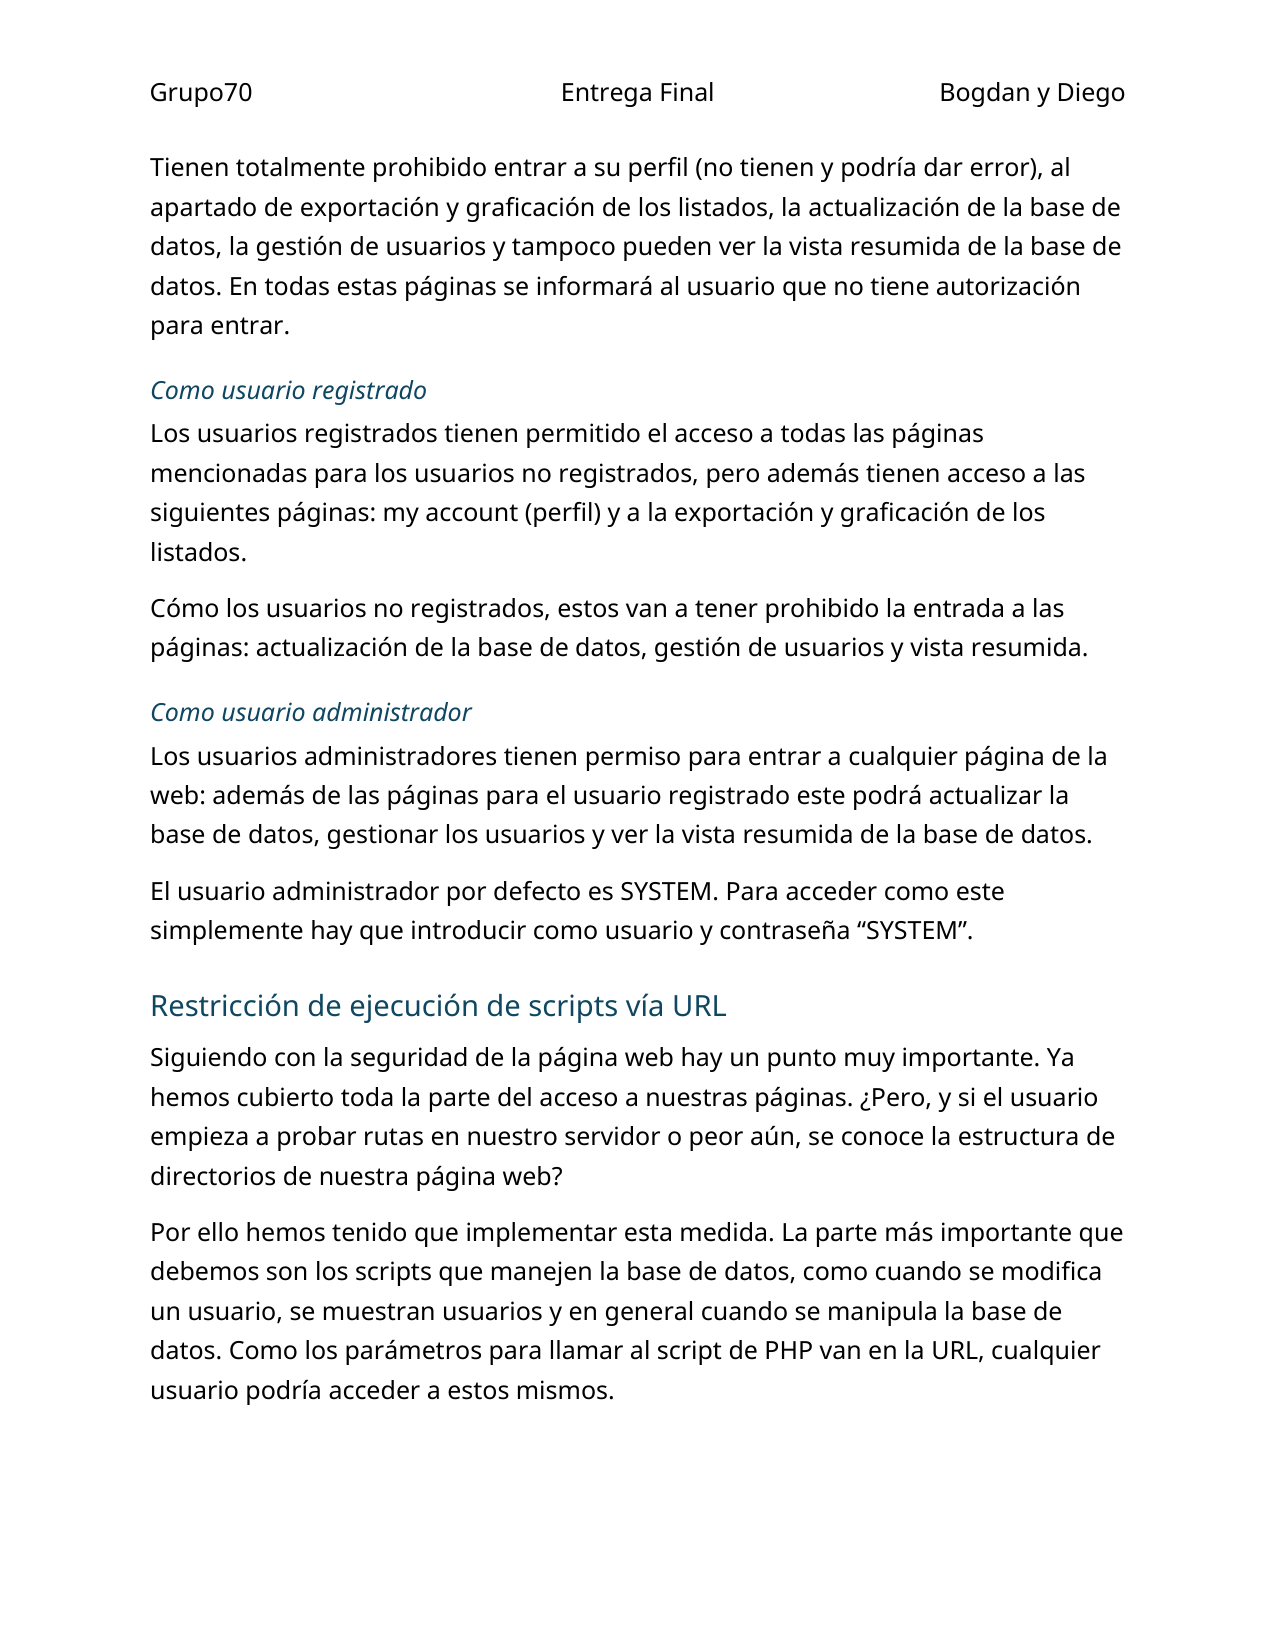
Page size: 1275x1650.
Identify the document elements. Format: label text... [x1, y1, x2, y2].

text Siguiendo con la seguridad de la página web hay un punto muy importante. Ya hemos cubierto toda la parte del acceso a nuestras páginas. ¿Pero, y si el usuario empieza a probar rutas en nuestro servidor o peor aún, se conoce la estructura de directorios de nuestra página web? [150, 1040, 1125, 1192]
subtitle Como usuario registrado [150, 372, 1125, 406]
subtitle Restricción de ejecución de scripts vía URL [150, 986, 1125, 1025]
subtitle Como usuario administrador [150, 694, 1125, 729]
text El usuario administrador por defecto es SYSTEM. Para acceder como este simplemente hay que introducir como usuario y contraseña “SYSTEM”. [150, 873, 1125, 947]
text Cómo los usuarios no registrados, estos van a tener prohibido la entrada a las páginas: actualización de la base de datos, gestión de usuarios y vista resumida. [150, 591, 1125, 664]
text Los usuarios administradores tienen permiso para entrar a cualquier página de la web: además de las páginas para el usuario registrado este podrá actualizar la base de datos, gestionar los usuarios y ver la vista resumida de la base de datos. [150, 738, 1125, 851]
text Los usuarios registrados tienen permitido el acceso a todas las páginas mencionadas para los usuarios no registrados, pero además tienen acceso a las siguientes páginas: my account (perfil) y a la exportación y graficación de los listados. [150, 416, 1125, 568]
text Tienen totalmente prohibido entrar a su perfil (no tienen y podría dar error), al apartado de exportación y graficación de los listados, la actualización de la base de datos, la gestión de usuarios y tampoco pueden ver la vista resumida de la base de datos. En todas estas páginas se informará al usuario que no tiene autorización para entrar. [150, 150, 1125, 342]
text Por ello hemos tenido que implementar esta medida. La parte más importante que debemos son los scripts que manejen la base de datos, como cuando se modifica un usuario, se muestran usuarios y en general cuando se manipula la base de datos. Como los parámetros para llamar al script de PHP van en la URL, cualquier usuario podría acceder a estos mismos. [150, 1214, 1125, 1406]
